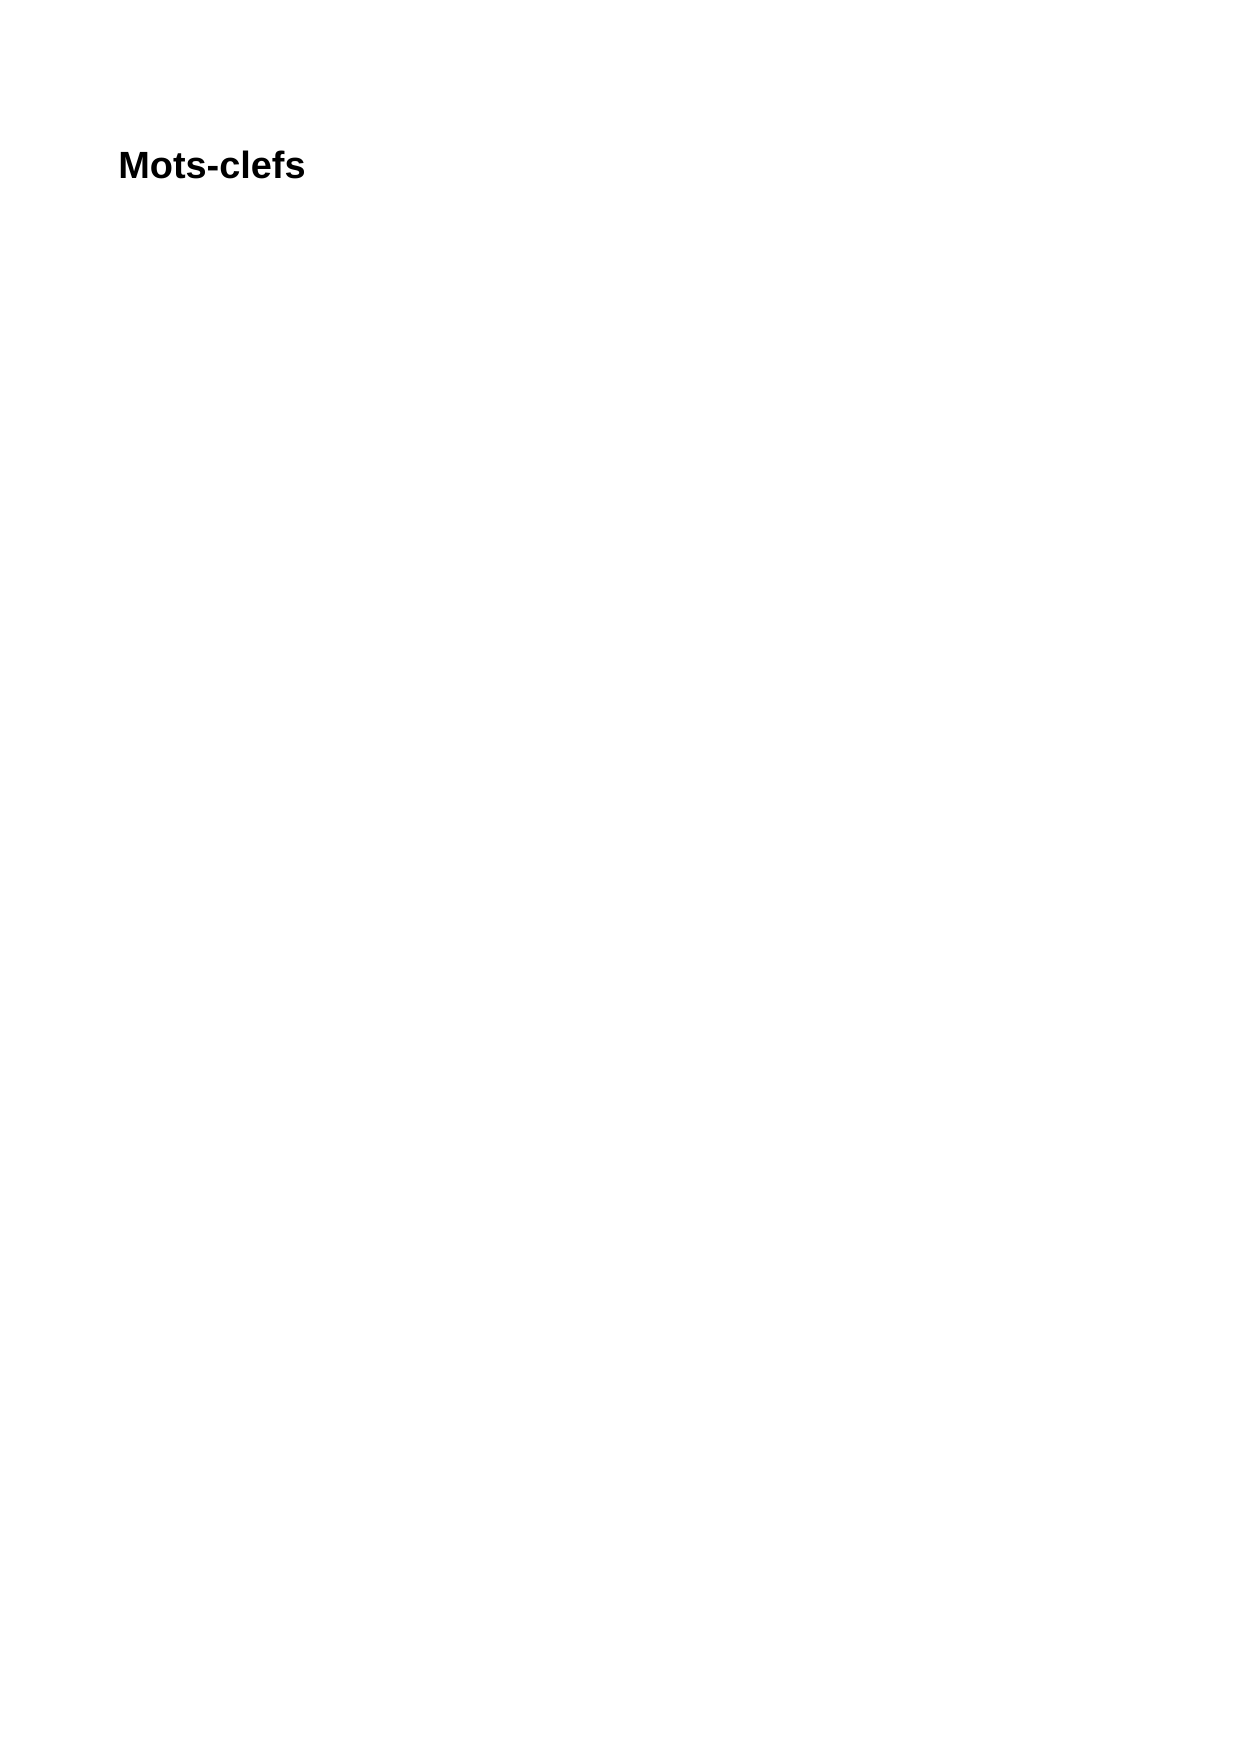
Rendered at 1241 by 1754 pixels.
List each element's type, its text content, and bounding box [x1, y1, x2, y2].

subtitle Mots-clefs [118, 143, 1122, 187]
